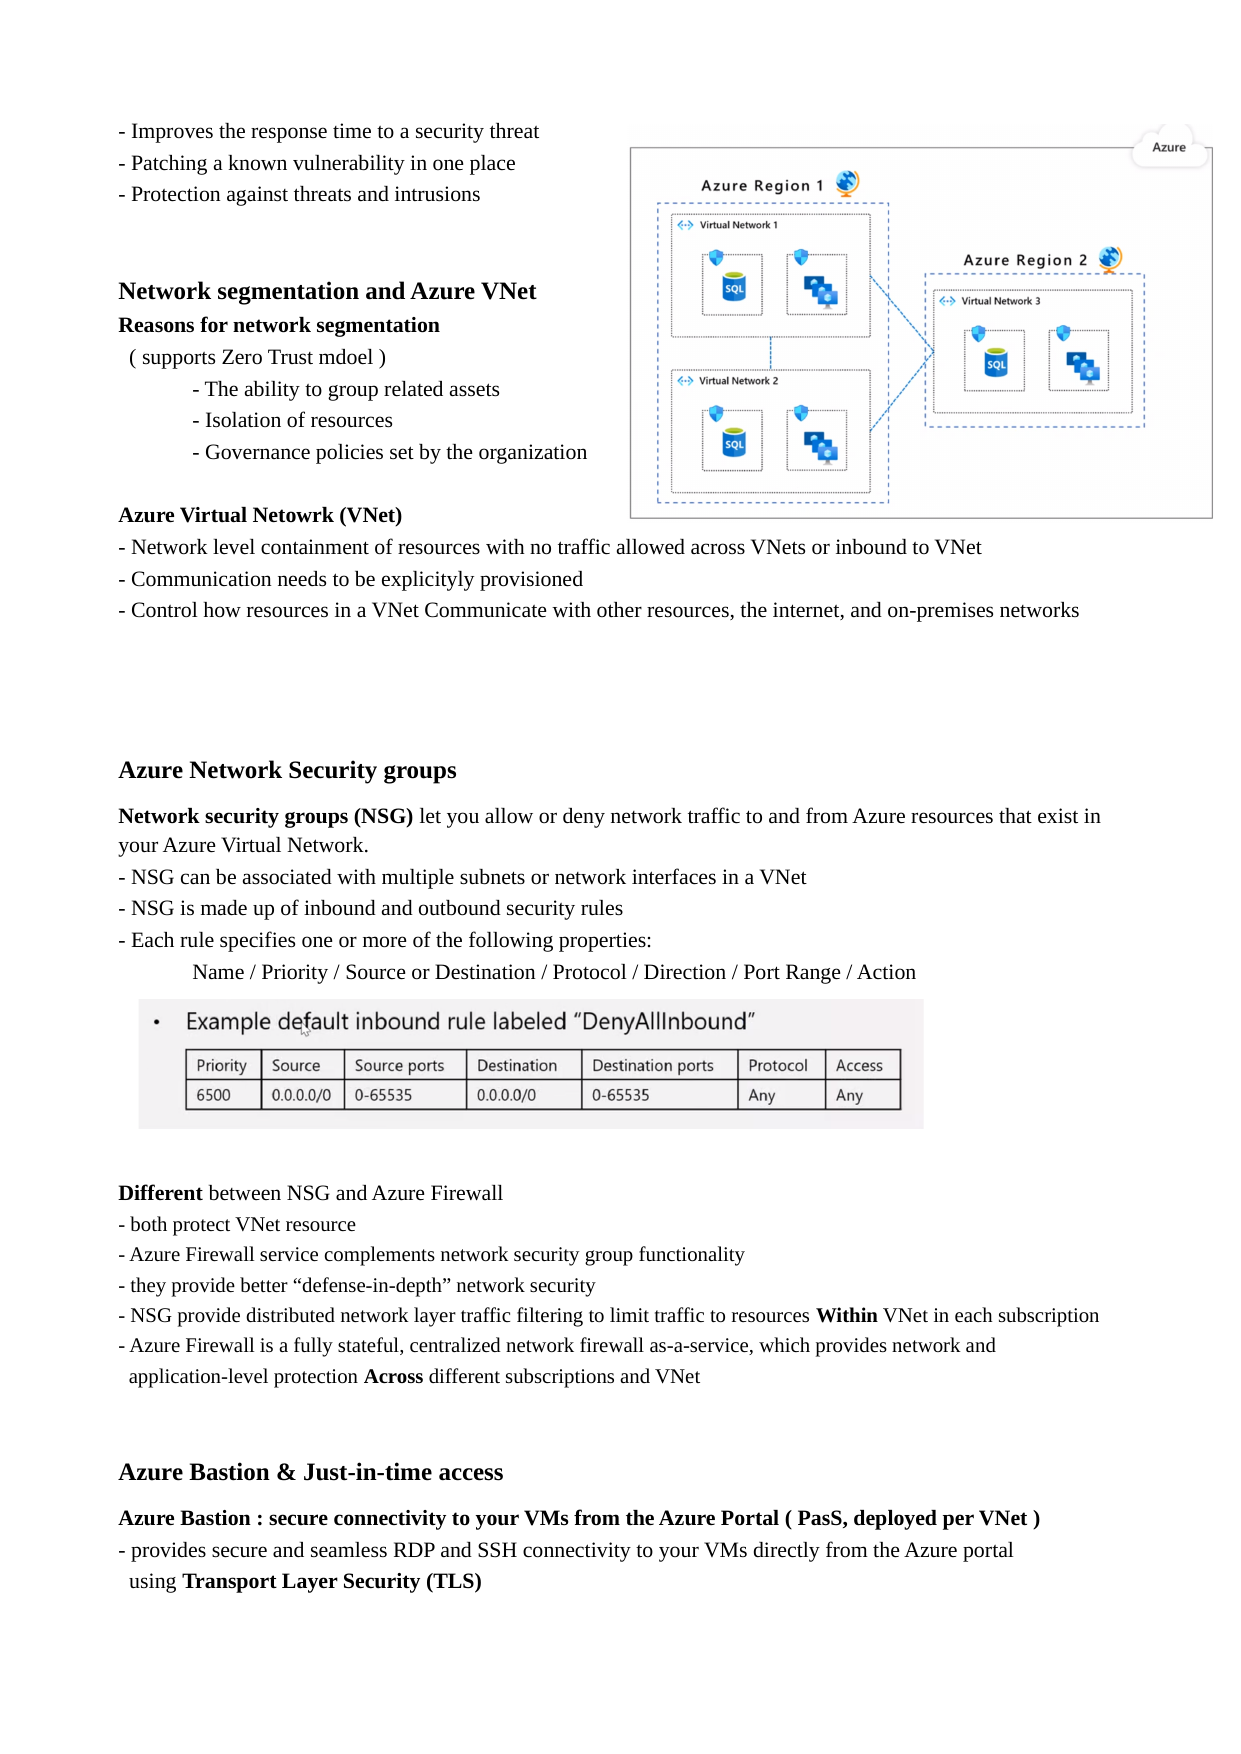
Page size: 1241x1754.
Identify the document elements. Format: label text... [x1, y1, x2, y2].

text - Each rule specifies one or more of the following properties: [99, 927, 1122, 952]
text Azure Virtual Netowrk (VNet) [99, 502, 1122, 527]
text Different between NSG and Azure Firewall [99, 1180, 1122, 1206]
text - Isolation of resources [99, 407, 627, 432]
text Network security groups (NSG) let you allow or deny network traffic to and from Azure resources that exist in your Azure Virtual Network. [99, 803, 1122, 857]
text - provides secure and seamless RDP and SSH connectivity to your VMs directly from the Azure portal [99, 1537, 1122, 1562]
picture [138, 999, 924, 1129]
text Name / Priority / Source or Destination / Protocol / Direction / Port Range / Action [99, 959, 1122, 984]
text Reasons for network segmentation [99, 312, 627, 337]
text - Improves the response time to a security threat [99, 118, 1122, 143]
text application-level protection Across different subscriptions and VNet [99, 1364, 1122, 1388]
text - they provide better “defense-in-depth” network security [99, 1273, 1122, 1297]
text - Control how resources in a VNet Communicate with other resources, the internet, and on-premises networks [99, 597, 1122, 622]
text - Network level containment of resources with no traffic allowed across VNets or inbound to VNet [99, 534, 1122, 559]
text - NSG can be associated with multiple subnets or network interfaces in a VNet [99, 864, 1122, 889]
text - NSG provide distributed network layer traffic filtering to limit traffic to resources Within VNet in each subscription [99, 1303, 1122, 1327]
text Network segmentation and Azure VNet [99, 276, 627, 305]
text Azure Bastion : secure connectivity to your VMs from the Azure Portal ( PasS, deployed per VNet ) [99, 1505, 1122, 1530]
text - The ability to group related assets [99, 376, 627, 401]
text ( supports Zero Trust mdoel ) [99, 344, 627, 369]
text - Governance policies set by the organization [99, 439, 627, 464]
text - Protection against threats and intrusions [99, 181, 627, 207]
text - NSG is made up of inbound and outbound security rules [99, 895, 1122, 921]
text - both protect VNet resource [99, 1212, 1122, 1236]
text - Communication needs to be explicityly provisioned [99, 566, 1122, 591]
text using Transport Layer Security (TLS) [99, 1568, 1122, 1593]
text - Azure Firewall service complements network security group functionality [99, 1242, 1122, 1266]
text - Azure Firewall is a fully stateful, centralized network firewall as-a-service, which provides network and [99, 1333, 1122, 1357]
text Azure Network Security groups [118, 756, 1122, 784]
picture [627, 124, 1214, 523]
text Azure Bastion & Just-in-time access [118, 1457, 1122, 1486]
text - Patching a known vulnerability in one place [99, 150, 627, 175]
